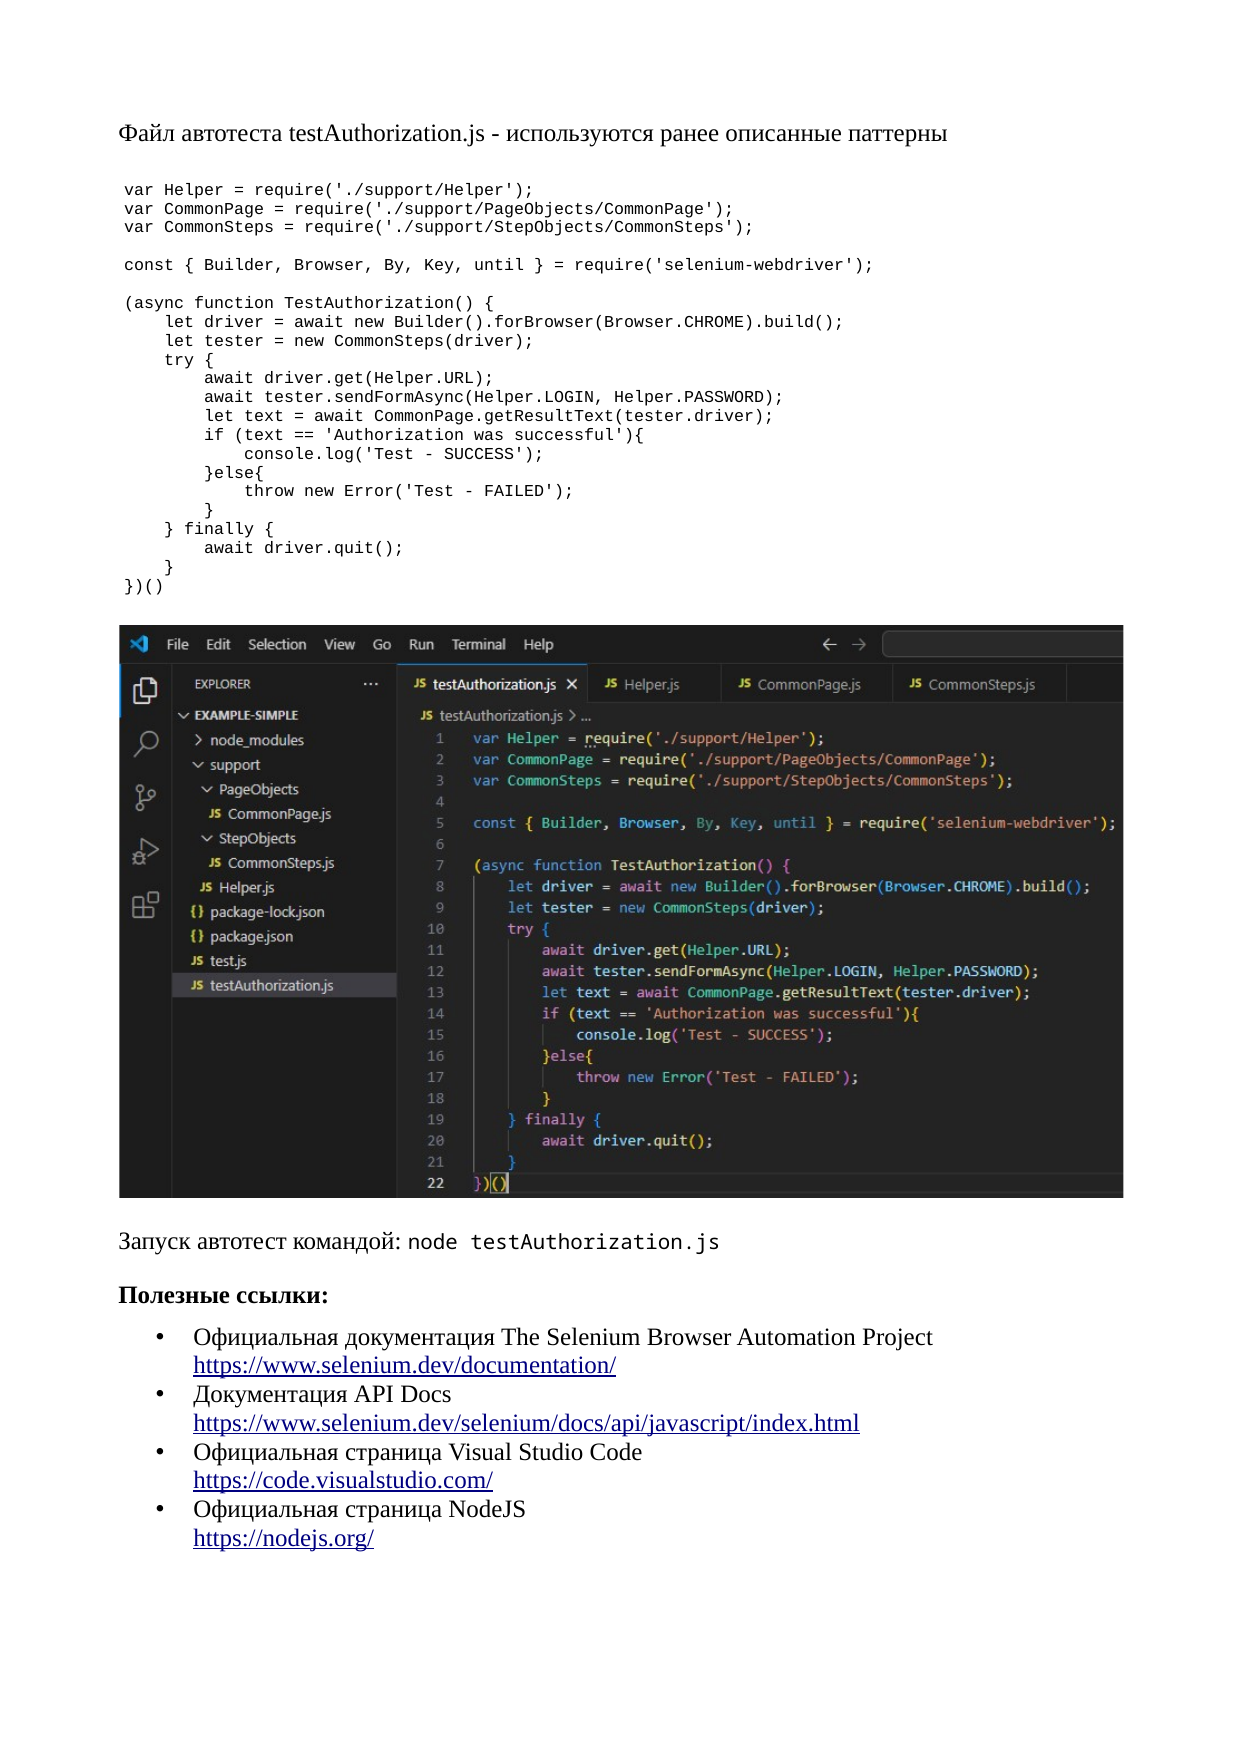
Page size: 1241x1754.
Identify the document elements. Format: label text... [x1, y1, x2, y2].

list Официальная страница Visual Studio Code https://code.visualstudio.com/ [156, 1437, 1122, 1494]
picture [119, 625, 1124, 1198]
text Запуск автотест командой: node testAuthorization.js [118, 1226, 1122, 1255]
list Официальная документация The Selenium Browser Automation Project https://www.selenium.dev/documentation/ [156, 1322, 1122, 1379]
subtitle Полезные ссылки: [118, 1280, 1122, 1309]
table_header var Helper = require('./support/Helper'); var CommonPage = require('./support/PageObjects/CommonPage'); var CommonSteps = require('./support/StepObjects/CommonSteps'); const { Builder, Browser, By, Key, until } = require('selenium-webdriver'); (async function TestAuthorization() { let driver = await new Builder().forBrowser(Browser.CHROME).build(); let tester = new CommonSteps(driver); try { await driver.get(Helper.URL); await tester.sendFormAsync(Helper.LOGIN, Helper.PASSWORD); let text = await CommonPage.getResultText(tester.driver); if (text == 'Authorization was successful'){ console.log('Test - SUCCESS'); }else{ throw new Error('Test - FAILED'); } } finally { await driver.quit(); } })() [118, 176, 1122, 602]
text Файл автотеста testAuthorization.js - используются ранее описанные паттерны [118, 118, 1122, 147]
list Документация API Docs https://www.selenium.dev/selenium/docs/api/javascript/index.html [156, 1379, 1122, 1437]
list Официальная страница NodeJS https://nodejs.org/ [156, 1494, 1122, 1552]
